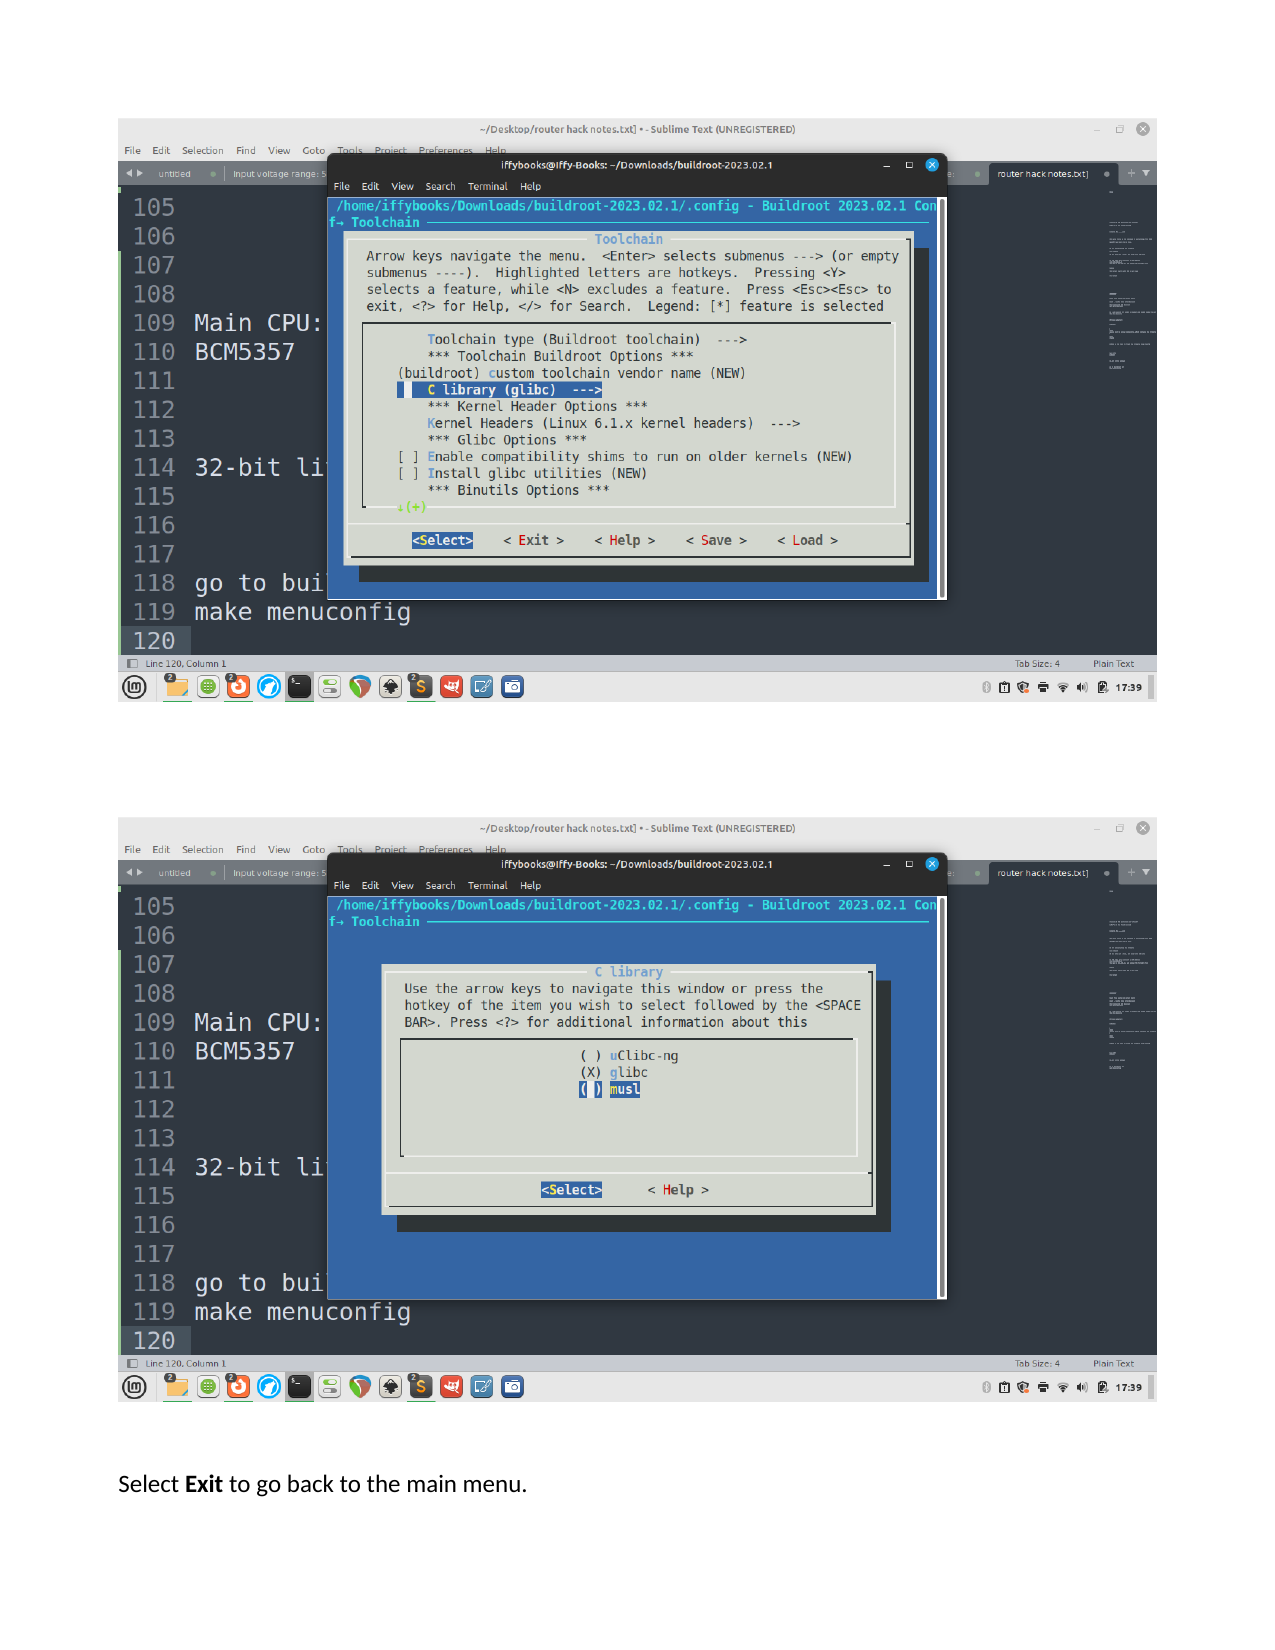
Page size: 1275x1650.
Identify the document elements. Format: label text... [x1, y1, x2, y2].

text Select Exit to go back to the main menu. [118, 1468, 1157, 1498]
picture [118, 118, 1157, 702]
picture [118, 817, 1157, 1402]
